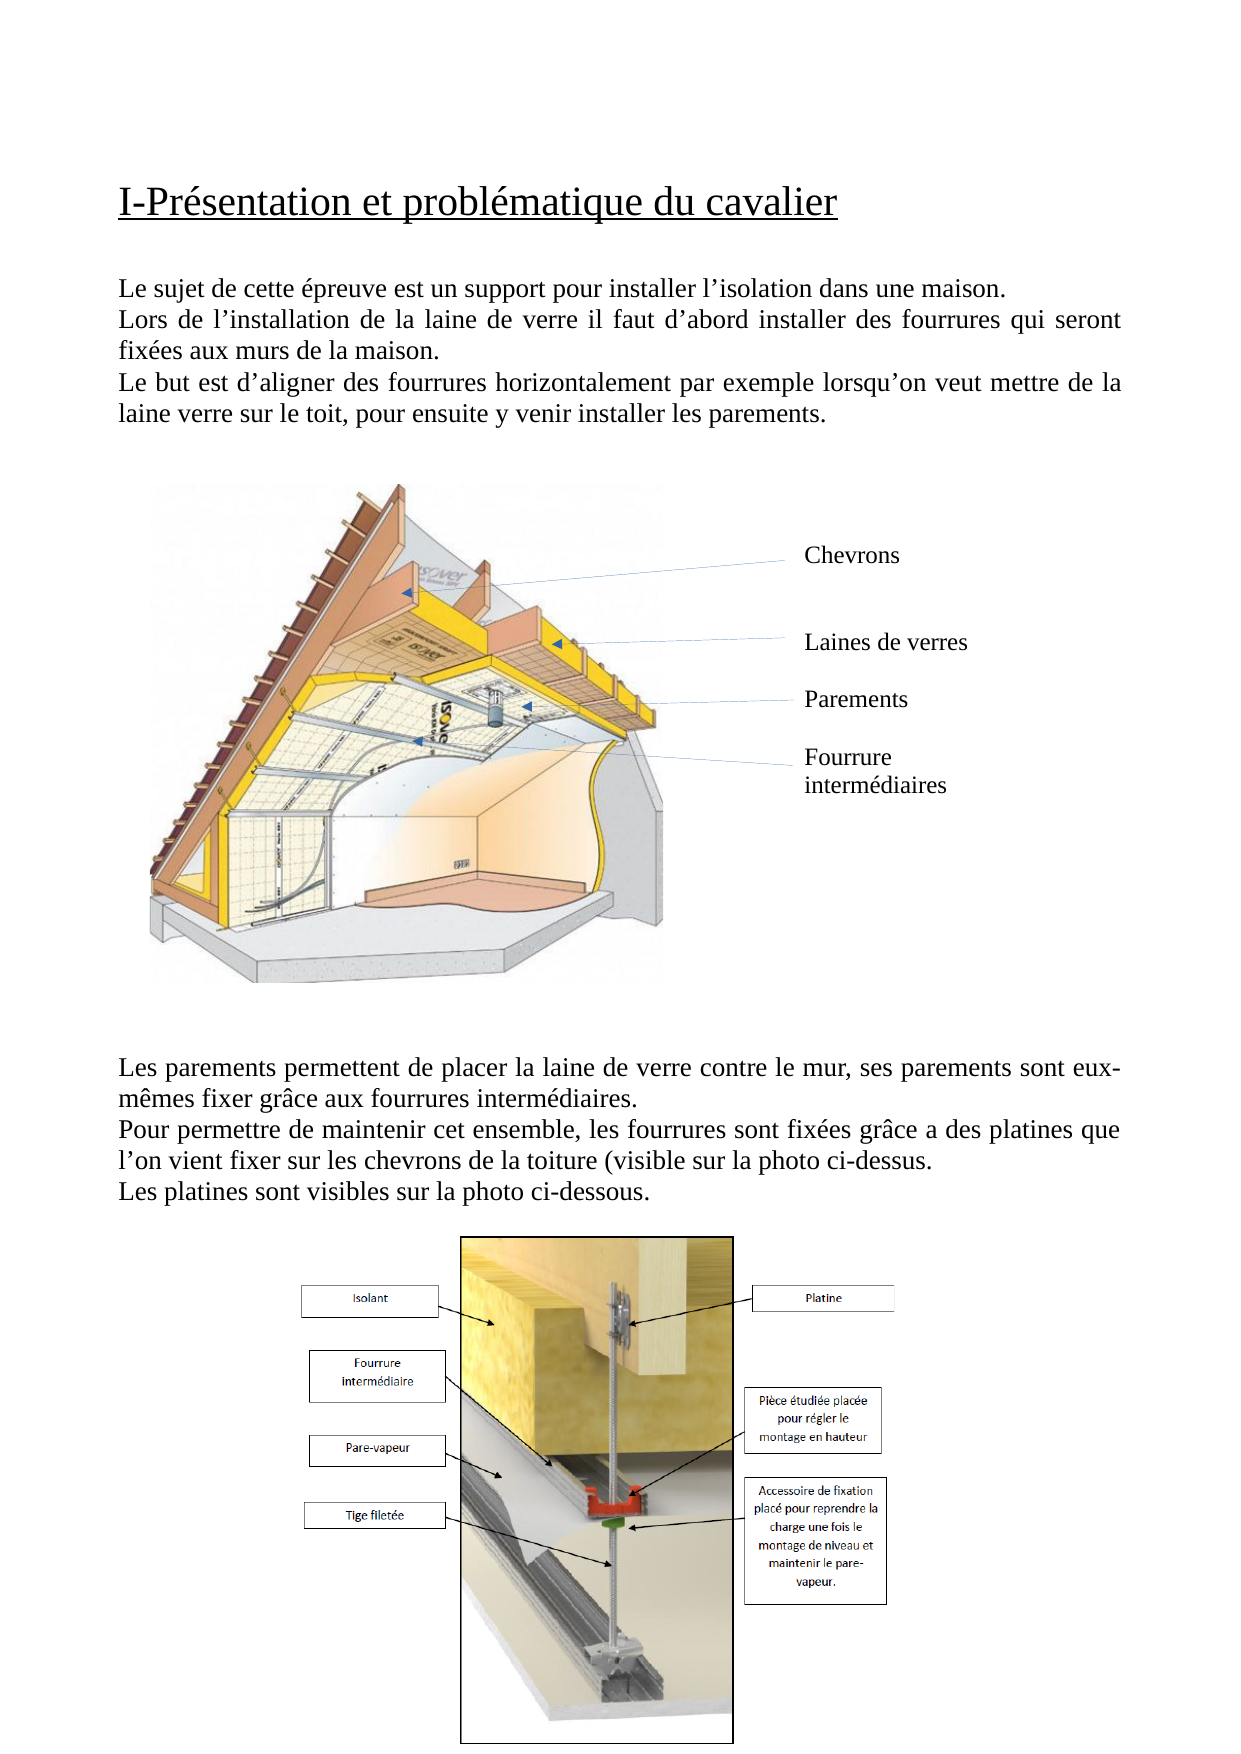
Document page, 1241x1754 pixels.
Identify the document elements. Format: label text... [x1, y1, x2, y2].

text I-Présentation et problématique du cavalier [118, 176, 1122, 224]
text Les platines sont visibles sur la photo ci-dessous. [118, 1175, 1122, 1207]
text Le but est d’aligner des fourrures horizontalement par exemple lorsqu’on veut mettre de la laine verre sur le toit, pour ensuite y venir installer les parements. [118, 366, 1122, 428]
text Les parements permettent de placer la laine de verre contre le mur, ses parements sont eux-mêmes fixer grâce aux fourrures intermédiaires. [118, 1051, 1122, 1113]
text Pour permettre de maintenir cet ensemble, les fourrures sont fixées grâce a des platines que l’on vient fixer sur les chevrons de la toiture (visible sur la photo ci-dessus. [118, 1113, 1122, 1175]
text Lors de l’installation de la laine de verre il faut d’abord installer des fourrures qui seront fixées aux murs de la maison. [118, 303, 1122, 366]
picture [298, 1225, 895, 1750]
picture [149, 484, 664, 983]
text Le sujet de cette épreuve est un support pour installer l’isolation dans une maison. [118, 272, 1122, 303]
